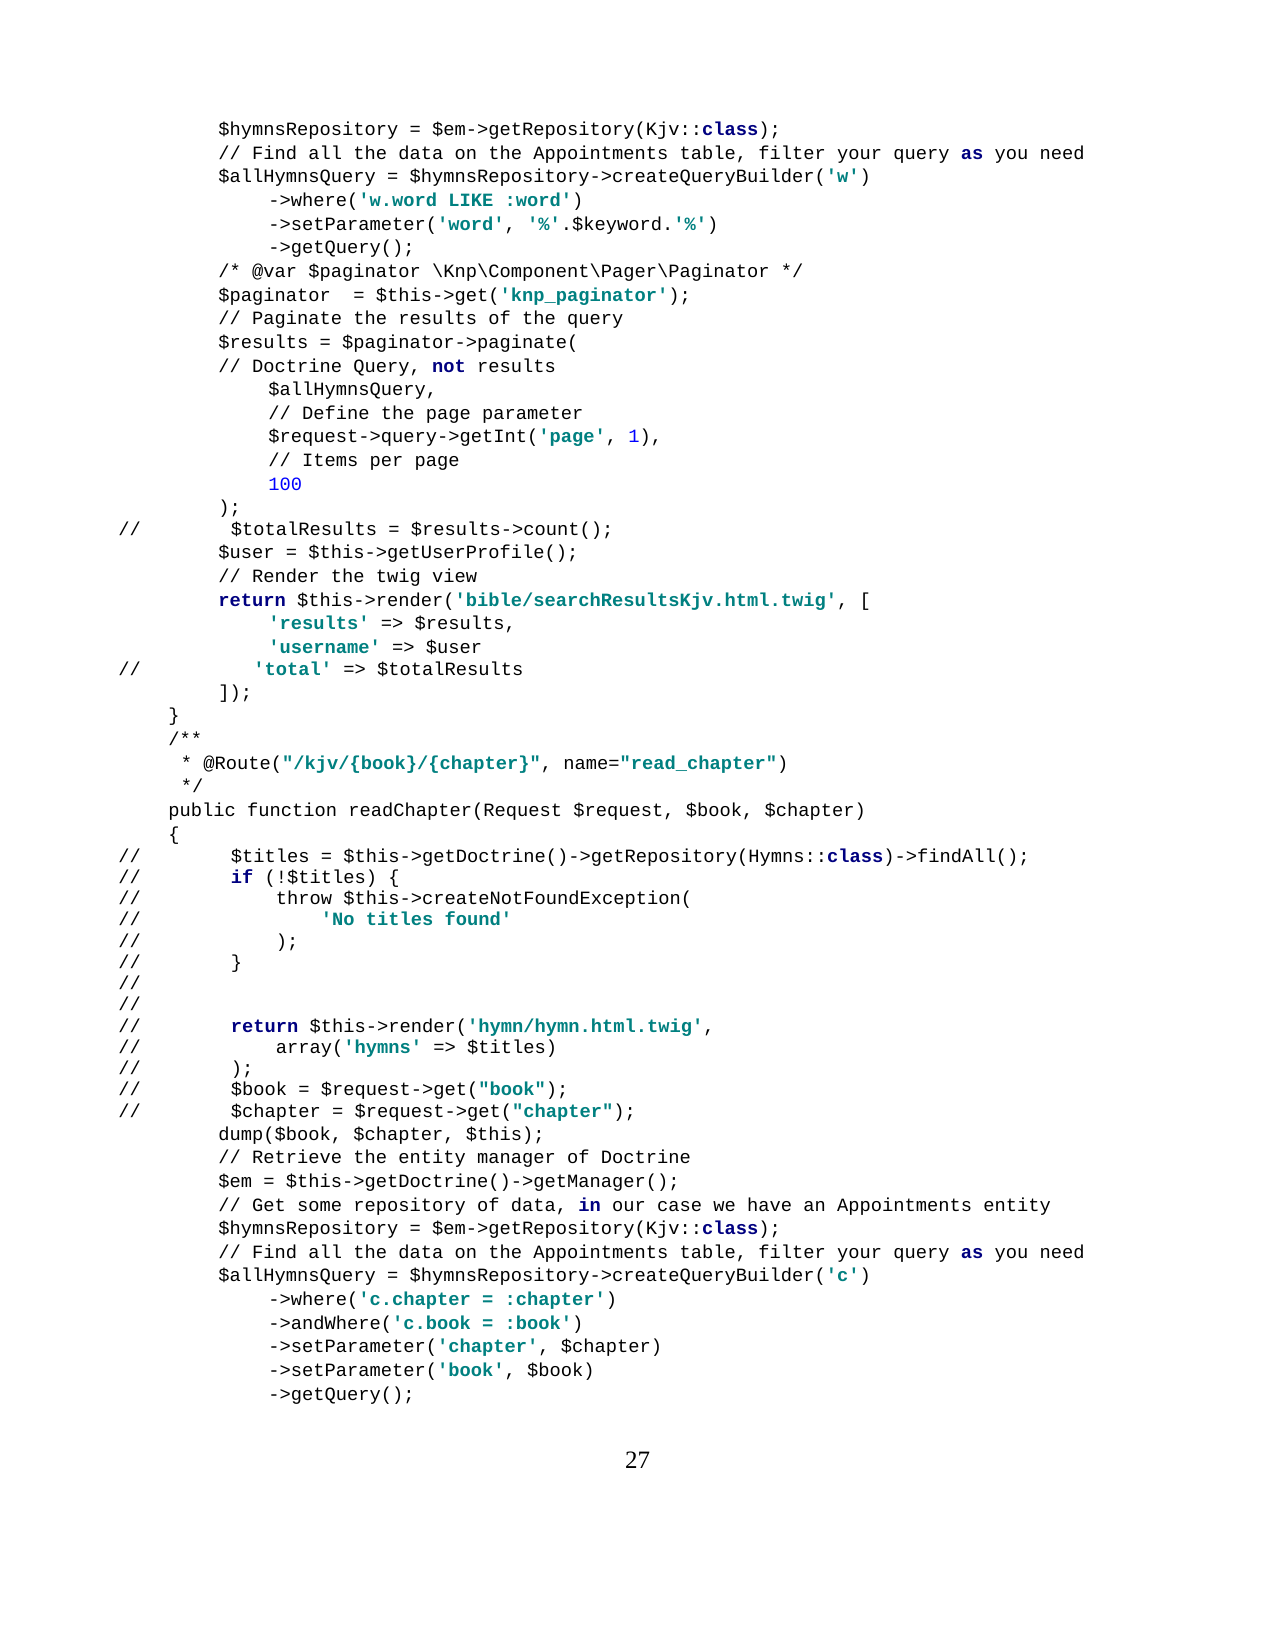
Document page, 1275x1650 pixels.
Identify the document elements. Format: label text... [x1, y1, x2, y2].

text // 'No titles found' [118, 910, 1157, 931]
text return $this->render('bible/searchResultsKjv.html.twig', [ [118, 589, 1157, 612]
text /** [118, 728, 1157, 752]
text ->andWhere('c.book = :book') [118, 1312, 1157, 1335]
text $allHymnsQuery = $hymnsRepository->createQueryBuilder('w') [118, 165, 1157, 189]
text 100 [118, 473, 1157, 496]
text ->getQuery(); [118, 1383, 1157, 1406]
text dump($book, $chapter, $this); [118, 1123, 1157, 1146]
text public function readChapter(Request $request, $book, $chapter) [118, 799, 1157, 823]
text * @Route("/kjv/{book}/{chapter}", name="read_chapter") [118, 752, 1157, 775]
text // Define the page parameter [118, 402, 1157, 426]
text } [118, 704, 1157, 728]
text // return $this->render('hymn/hymn.html.twig', [118, 1016, 1157, 1038]
text ->setParameter('book', $book) [118, 1359, 1157, 1383]
text ->setParameter('chapter', $chapter) [118, 1335, 1157, 1359]
text { [118, 823, 1157, 846]
text // [118, 974, 1157, 995]
text $request->query->getInt('page', 1), [118, 426, 1157, 449]
text $hymnsRepository = $em->getRepository(Kjv::class); [118, 1217, 1157, 1241]
text // Get some repository of data, in our case we have an Appointments entity [118, 1193, 1157, 1217]
text $paginator = $this->get('knp_paginator'); [118, 284, 1157, 307]
text // throw $this->createNotFoundException( [118, 889, 1157, 910]
text $results = $paginator->paginate( [118, 331, 1157, 354]
text ->setParameter('word', '%'.$keyword.'%') [118, 213, 1157, 236]
text // [118, 995, 1157, 1016]
text // Items per page [118, 449, 1157, 473]
text $user = $this->getUserProfile(); [118, 541, 1157, 565]
text 'results' => $results, [118, 612, 1157, 636]
text */ [118, 775, 1157, 799]
text // Doctrine Query, not results [118, 354, 1157, 378]
text // Retrieve the entity manager of Doctrine [118, 1146, 1157, 1170]
text ->where('c.chapter = :chapter') [118, 1288, 1157, 1312]
text // Find all the data on the Appointments table, filter your query as you need [118, 1241, 1157, 1264]
text // Find all the data on the Appointments table, filter your query as you need [118, 142, 1157, 165]
text // ); [118, 1059, 1157, 1080]
text $em = $this->getDoctrine()->getManager(); [118, 1170, 1157, 1193]
text // $book = $request->get("book"); [118, 1080, 1157, 1101]
text $allHymnsQuery = $hymnsRepository->createQueryBuilder('c') [118, 1264, 1157, 1288]
text // 'total' => $totalResults [118, 659, 1157, 681]
text // Paginate the results of the query [118, 307, 1157, 331]
text // ); [118, 931, 1157, 953]
text // $titles = $this->getDoctrine()->getRepository(Hymns::class)->findAll(); [118, 846, 1157, 868]
text // if (!$titles) { [118, 868, 1157, 889]
text $allHymnsQuery, [118, 378, 1157, 402]
text ); [118, 496, 1157, 520]
text // $totalResults = $results->count(); [118, 520, 1157, 541]
text ]); [118, 681, 1157, 704]
text // Render the twig view [118, 565, 1157, 589]
text // array('hymns' => $titles) [118, 1038, 1157, 1059]
text 'username' => $user [118, 636, 1157, 659]
text ->where('w.word LIKE :word') [118, 189, 1157, 213]
text // $chapter = $request->get("chapter"); [118, 1101, 1157, 1123]
text // } [118, 953, 1157, 974]
text ->getQuery(); [118, 236, 1157, 260]
text /* @var $paginator \Knp\Component\Pager\Paginator */ [118, 260, 1157, 284]
text $hymnsRepository = $em->getRepository(Kjv::class); [118, 118, 1157, 142]
